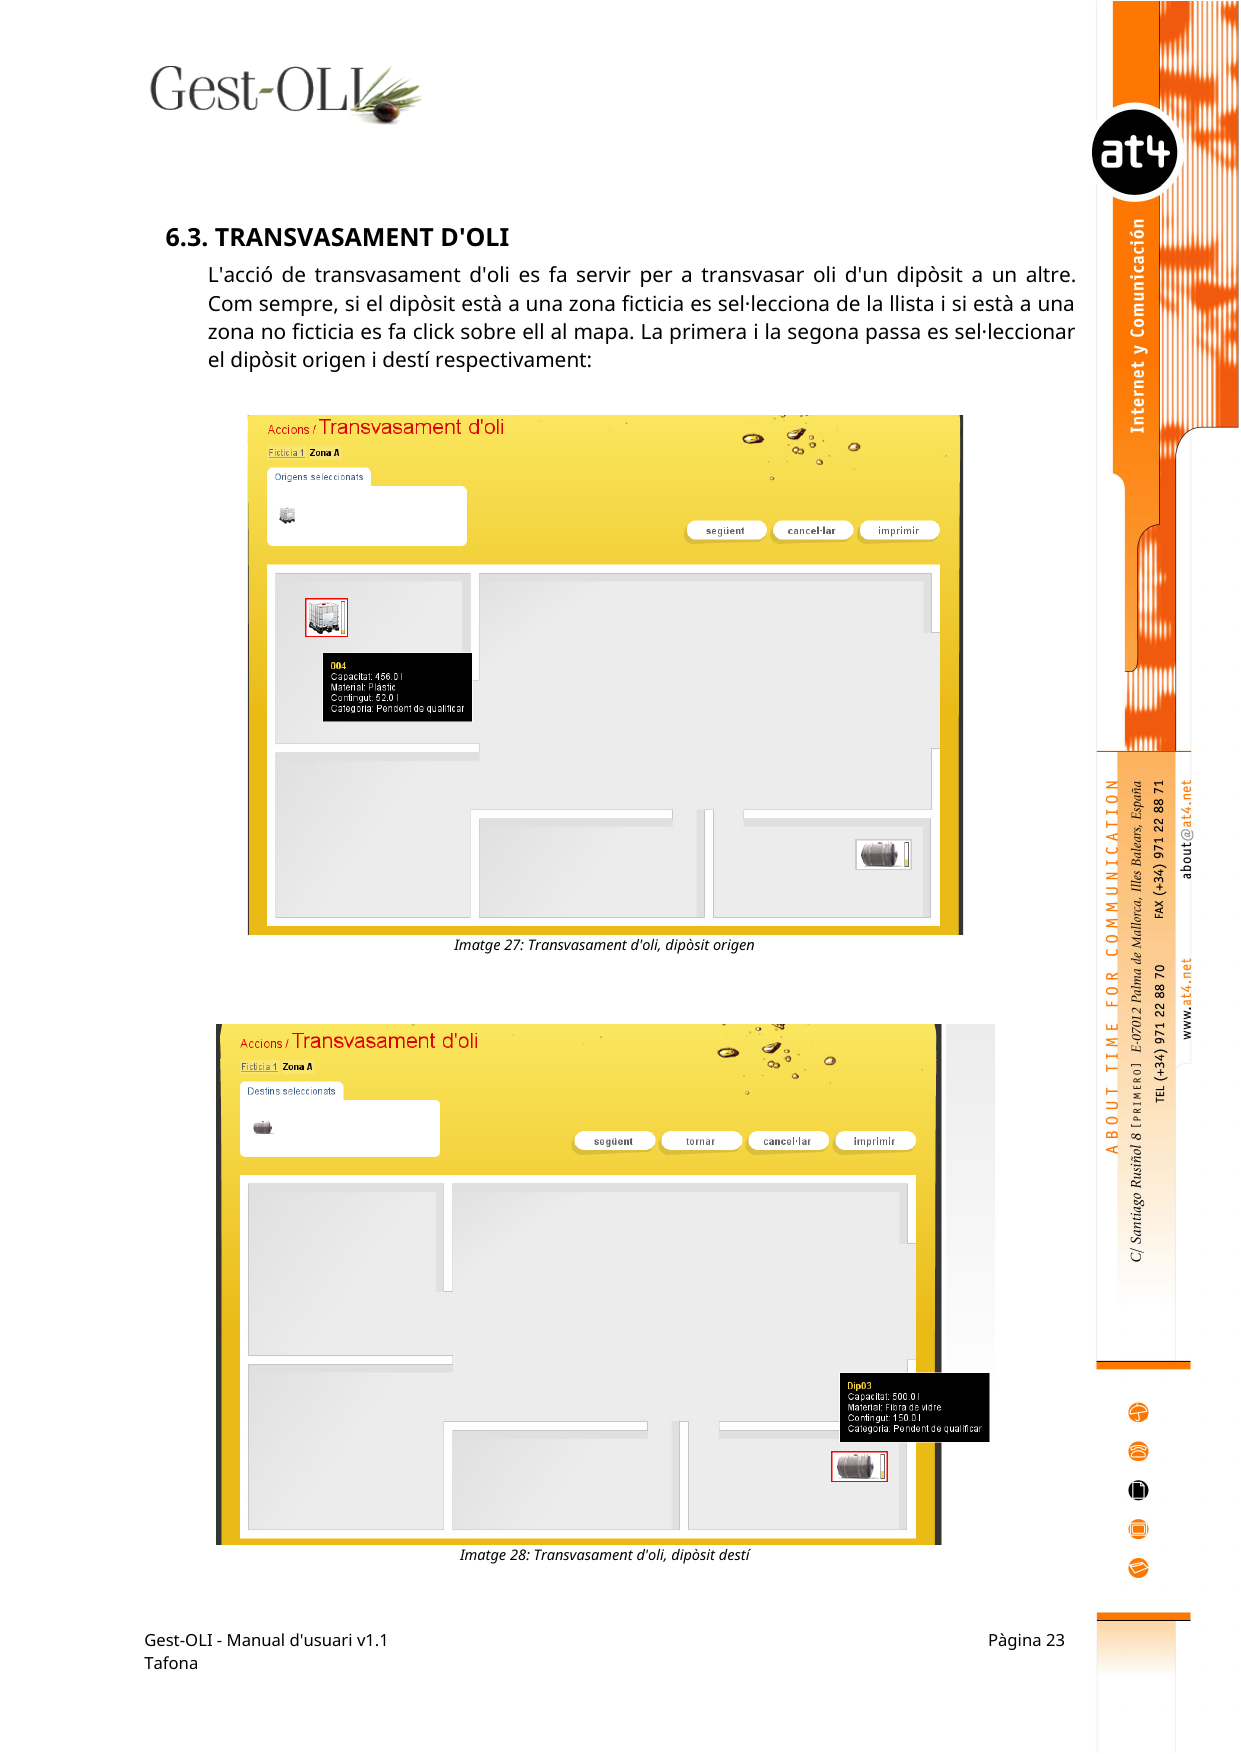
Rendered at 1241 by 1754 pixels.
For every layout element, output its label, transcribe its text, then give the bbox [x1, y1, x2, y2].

picture [1085, 1, 1239, 1753]
subtitle 6.3. TRANSVASAMENT D'OLI [133, 220, 1078, 254]
text L'acció de transvasament d'oli es fa servir per a transvasar oli d'un dipòsit a un altre. Com sempre, si el dipòsit està a una zona ficticia es sel·lecciona de la llista i si està a una zona no ficticia es fa click sobre ell al mapa. La primera i la segona passa es sel·leccionar el dipòsit origen i destí respectivament: [208, 260, 1078, 374]
text Imatge 27: Transvasament d'oli, dipòsit origen [248, 935, 963, 955]
picture [216, 1024, 996, 1545]
picture [149, 66, 423, 126]
text Imatge 28: Transvasament d'oli, dipòsit destí [216, 1545, 995, 1565]
picture [247, 415, 964, 935]
